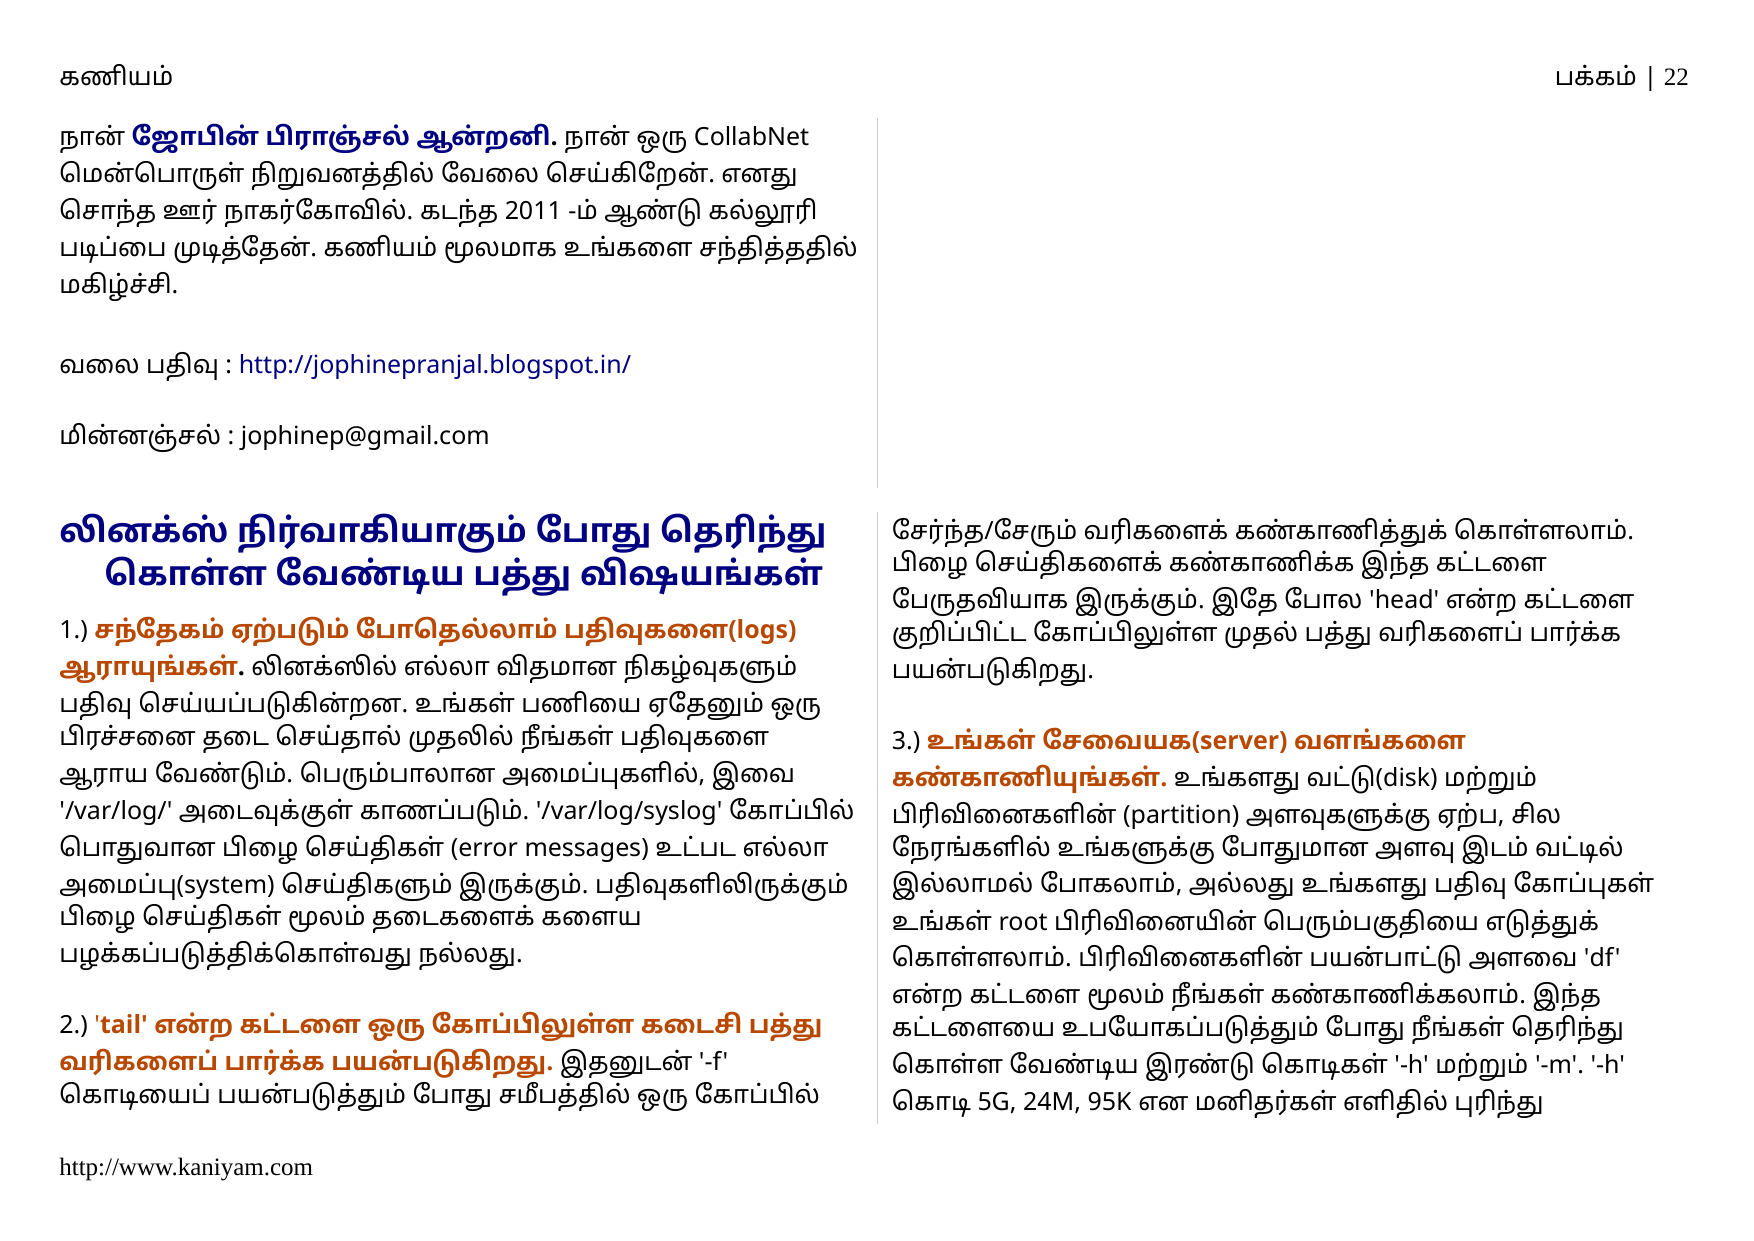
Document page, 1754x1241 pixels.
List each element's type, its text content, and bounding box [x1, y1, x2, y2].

text 1.) சந்தேகம் ஏற்படும் போதெல்லாம் பதிவுகளை(logs) ஆராயுங்கள். லினக்ஸில் எல்லா விதமான நிகழ்வுகளும் பதிவு செய்யப்படுகின்றன. உங்கள் பணியை ஏதேனும் ஒரு பிரச்சனை தடை செய்தால் முதலில் நீங்கள் பதிவுகளை ஆராய வேண்டும். பெரும்பாலான அமைப்புகளில், இவை '/var/log/' அடைவுக்குள் காணப்படும். '/var/log/syslog' கோப்பில் பொதுவான பிழை செய்திகள் (error messages) உட்பட எல்லா அமைப்பு(system) செய்திகளும் இருக்கும். பதிவுகளிலிருக்கும் பிழை செய்திகள் மூலம் தடைகளைக் களைய பழக்கப்படுத்திக்கொள்வது நல்லது. 2.) 'tail' என்ற கட்டளை ஒரு கோப்பிலுள்ள கடைசி பத்து வரிகளைப் பார்க்க பயன்படுகிறது. இதனுடன் '-f' கொடியைப் பயன்படுத்தும் போது சமீபத்தில் ஒரு கோப்பில் [59, 612, 862, 1113]
subtitle லினக்ஸ் நிர்வாகியாகும் போது தெரிந்து கொள்ள வேண்டிய பத்து விஷயங்கள் [59, 512, 862, 599]
text நான் ஜோபின் பிராஞ்சல் ஆன்றனி. நான் ஒரு CollabNet மென்பொருள் நிறுவனத்தில் வேலை செய்கிறேன். எனது சொந்த ஊர் நாகர்கோவில். கடந்த 2011 -ம் ஆண்டு கல்லூரி படிப்பை முடித்தேன். கணியம் மூலமாக உங்களை சந்தித்ததில் மகிழ்ச்சி. [59, 118, 862, 303]
text மின்னஞ்சல் : jophinep@gmail.com [59, 417, 862, 453]
text வலை பதிவு : http://jophinepranjal.blogspot.in/ [59, 347, 862, 383]
text சேர்ந்த/சேரும் வரிகளைக் கண்காணித்துக் கொள்ளலாம். பிழை செய்திகளைக் கண்காணிக்க இந்த கட்டளை பேருதவியாக இருக்கும். இதே போல 'head' என்ற கட்டளை குறிப்பிட்ட கோப்பிலுள்ள முதல் பத்து வரிகளைப் பார்க்க பயன்படுகிறது. 3.) உங்கள் சேவையக(server) வளங்களை கண்காணியுங்கள். உங்களது வட்டு(disk) மற்றும் பிரிவினைகளின் (partition) அளவுகளுக்கு ஏற்ப, சில நேரங்களில் உங்களுக்கு போதுமான அளவு இடம் வட்டில் இல்லாமல் போகலாம், அல்லது உங்களது பதிவு கோப்புகள் உங்கள் root பிரிவினையின் பெரும்பகுதியை எடுத்துக் கொள்ளலாம். பிரிவினைகளின் பயன்பாட்டு அளவை 'df' என்ற கட்டளை மூலம் நீங்கள் கண்காணிக்கலாம். இந்த கட்டளையை உபயோகப்படுத்தும் போது நீங்கள் தெரிந்து கொள்ள வேண்டிய இரண்டு கொடிகள் '-h' மற்றும் '-m'. '-h' கொடி 5G, 24M, 95K என மனிதர்கள் எளிதில் புரிந்து [892, 512, 1695, 1121]
